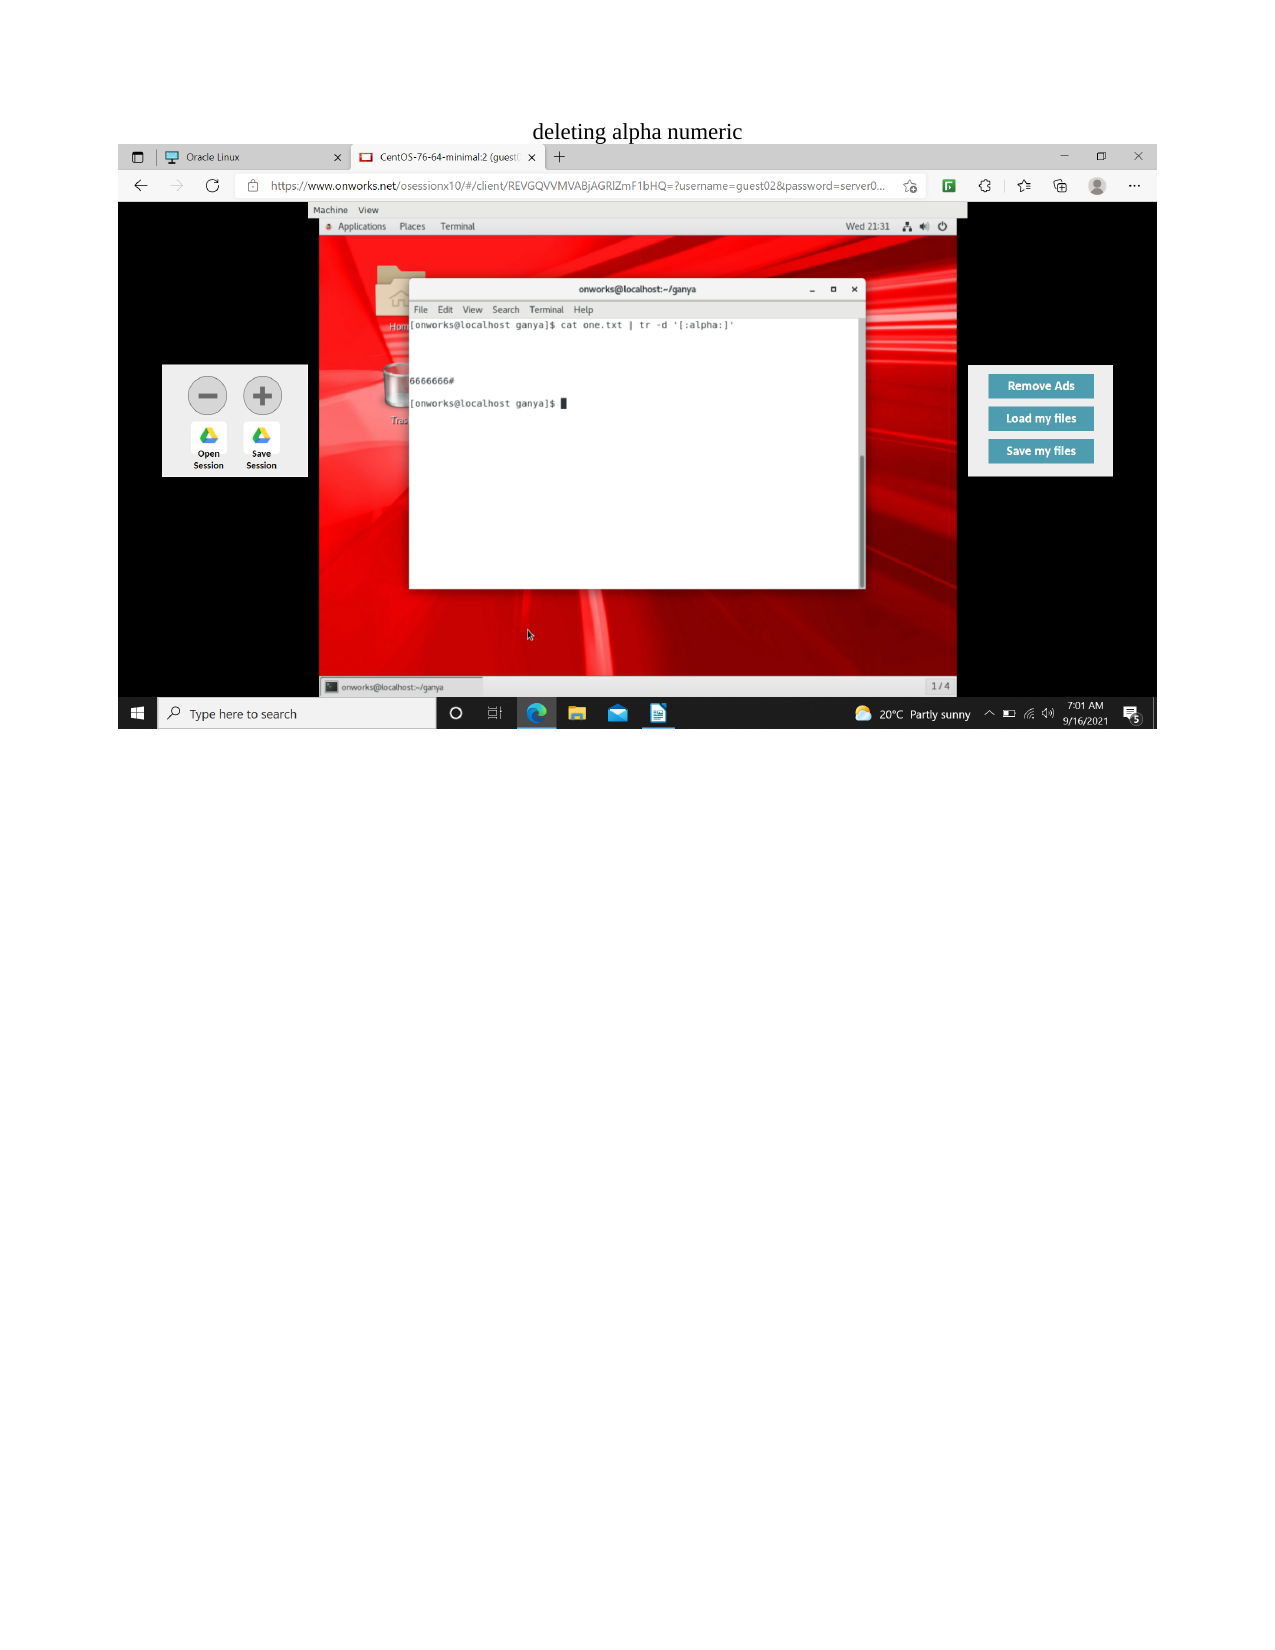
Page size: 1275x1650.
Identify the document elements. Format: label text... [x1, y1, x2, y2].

text deleting alpha numeric [118, 118, 1157, 144]
